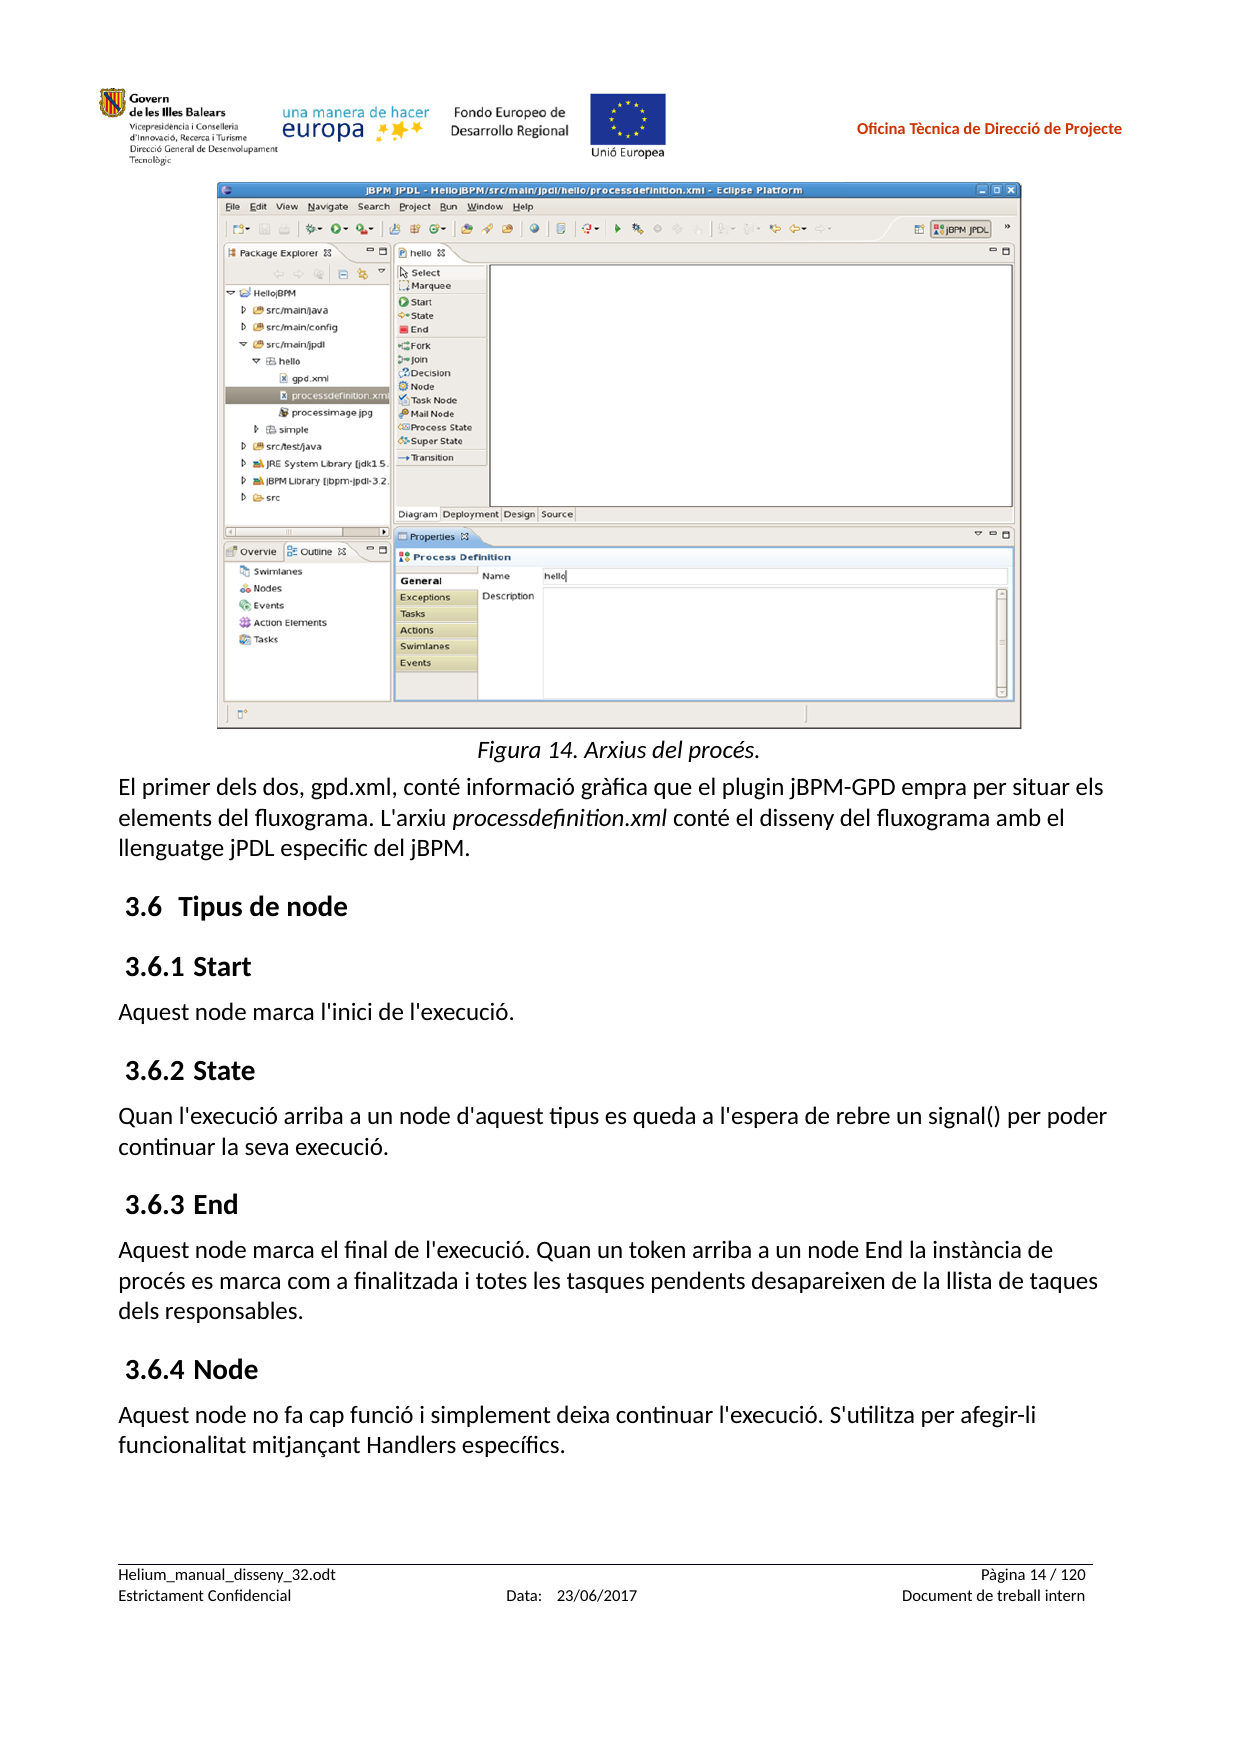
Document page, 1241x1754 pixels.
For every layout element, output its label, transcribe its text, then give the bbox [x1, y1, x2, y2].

text Aquest node marca el final de l'execució. Quan un token arriba a un node End la instància de procés es marca com a finalitzada i totes les tasques pendents desapareixen de la llista de taques dels responsables. [118, 1234, 1122, 1326]
subtitle State [118, 1052, 1122, 1088]
text Figura 14. Arxius del procés. [175, 180, 1065, 764]
text Aquest node marca l'inici de l'execució. [118, 996, 1122, 1027]
text Aquest node no fa cap funció i simplement deixa continuar l'execució. S'utilitza per afegir-li funcionalitat mitjançant Handlers específics. [118, 1399, 1122, 1460]
subtitle Tipus de node [118, 888, 1122, 923]
text El primer dels dos, gpd.xml, conté informació gràfica que el plugin jBPM-GPD empra per situar els elements del fluxograma. L'arxiu processdefinition.xml conté el disseny del fluxograma amb el llenguatge jPDL especific del jBPM. [118, 168, 1122, 863]
subtitle Node [118, 1351, 1122, 1386]
subtitle End [118, 1186, 1122, 1222]
picture [215, 180, 1025, 734]
subtitle Start [118, 948, 1122, 984]
picture [99, 87, 668, 166]
text Quan l'execució arriba a un node d'aquest tipus es queda a l'espera de rebre un signal() per poder continuar la seva execució. [118, 1100, 1122, 1161]
